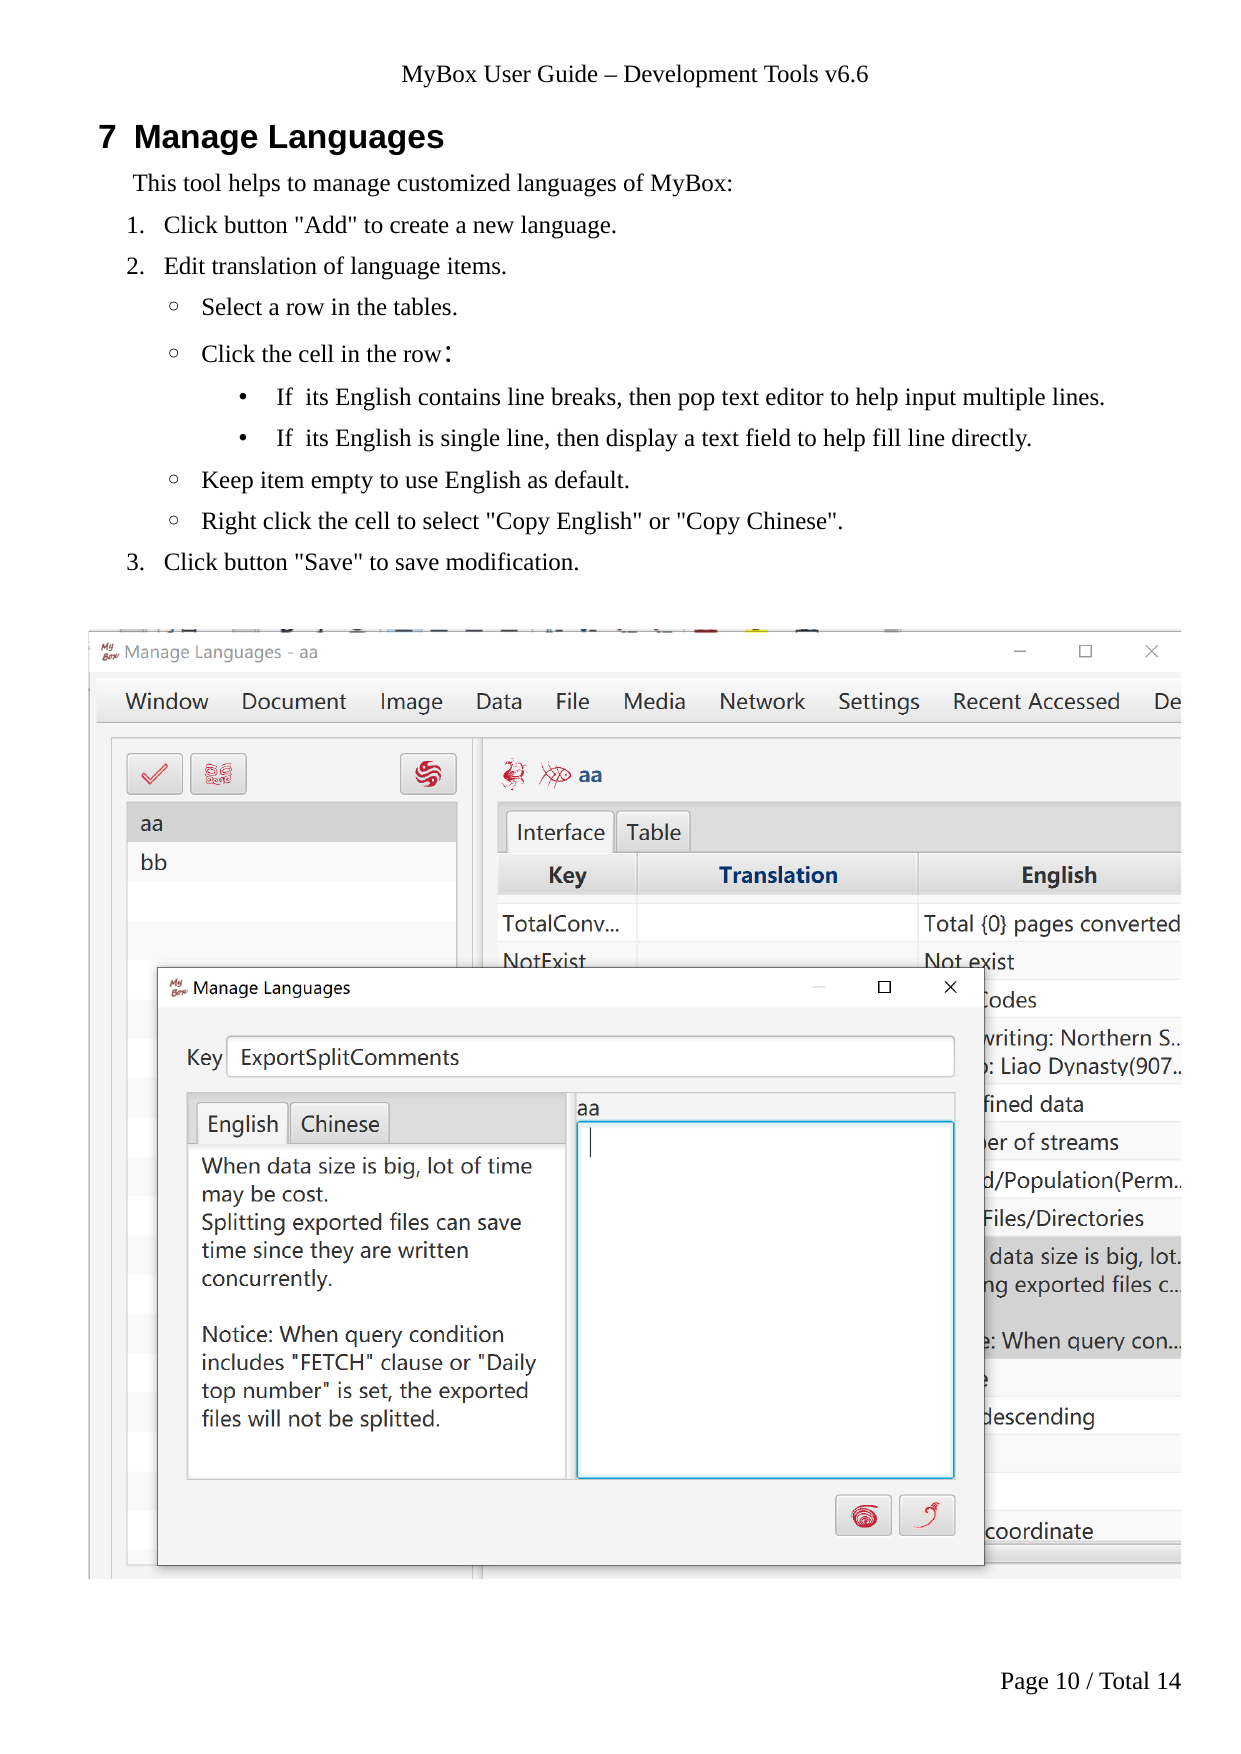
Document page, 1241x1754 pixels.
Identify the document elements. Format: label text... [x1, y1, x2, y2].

list Edit translation of language items. [126, 251, 1181, 280]
list Select a row in the tables. [163, 292, 1181, 321]
list If its English contains line breaks, then pop text editor to help input multiple lines. [238, 382, 1181, 411]
list Right click the cell to select "Copy English" or "Copy Chinese". [163, 506, 1181, 535]
list Keep item empty to use English as default. [163, 465, 1181, 493]
list If its English is single line, then display a text field to help fill line directly. [238, 423, 1181, 452]
list Click the cell in the row： [163, 333, 1181, 370]
list Click button "Add" to create a new language. [126, 210, 1181, 238]
subtitle Manage Languages [88, 117, 1181, 156]
list Click button "Save" to save modification. [126, 547, 1181, 576]
picture [88, 629, 1182, 1579]
text This tool helps to manage customized languages of MyBox: [88, 168, 1181, 197]
